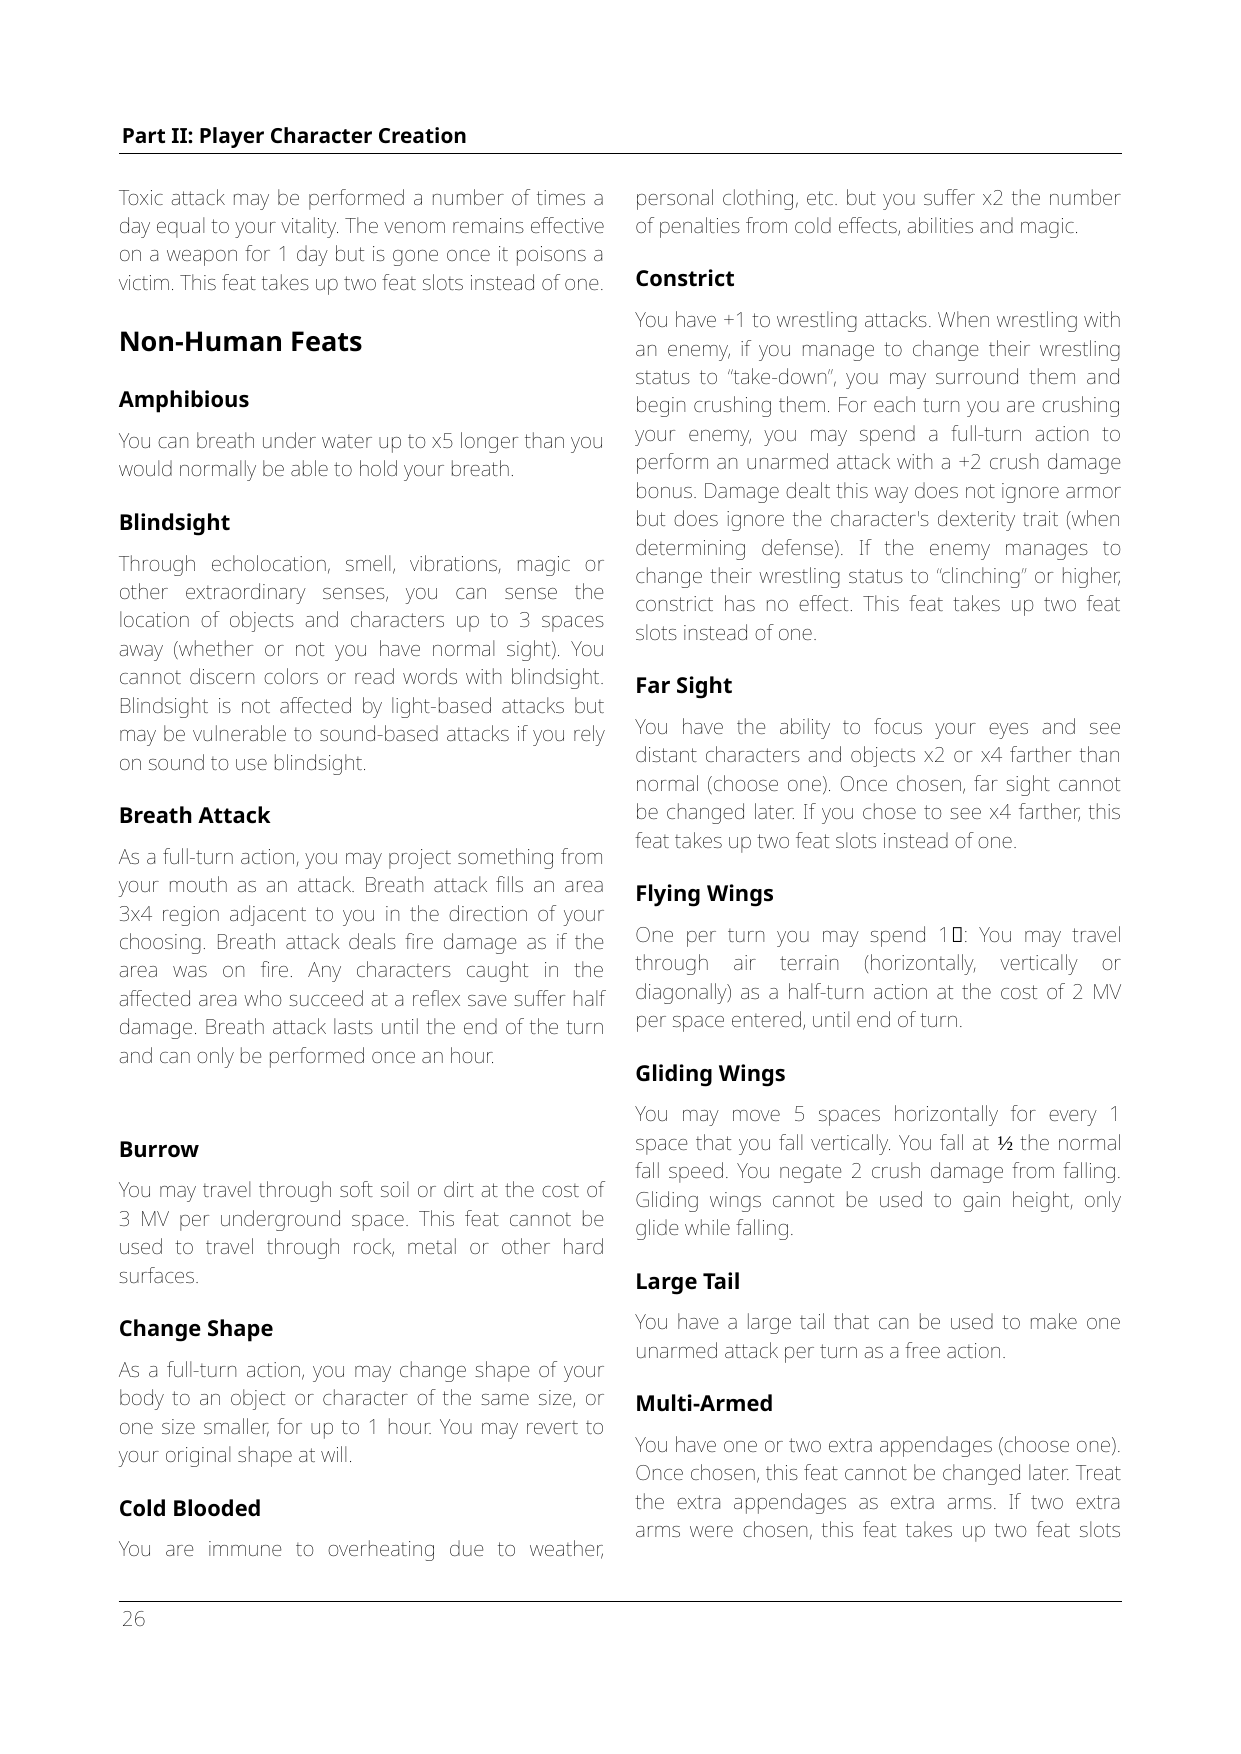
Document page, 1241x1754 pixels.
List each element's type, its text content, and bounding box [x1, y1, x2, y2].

text Through echolocation, smell, vibrations, magic or other extraordinary senses, you can sense the location of objects and characters up to 3 spaces away (whether or not you have normal sight). You cannot discern colors or read words with blindsight. Blindsight is not affected by light-based attacks but may be vulnerable to sound-based attacks if you rely on sound to use blindsight. [118, 549, 605, 776]
text You have +1 to wrestling attacks. When wrestling with an enemy, if you manage to change their wrestling status to “take-down”, you may surround them and begin crushing them. For each turn you are crushing your enemy, you may spend a full-turn action to perform an unarmed attack with a +2 crush damage bonus. Damage dealt this way does not ignore armor but does ignore the character's dexterity trait (when determining defense). If the enemy manages to change their wrestling status to “clinching” or higher, constrict has no effect. This feat takes up two feat slots instead of one. [635, 305, 1122, 646]
text You can breath under water up to x5 longer than you would normally be able to hold your breath. [118, 426, 605, 483]
text Constrict [635, 263, 1122, 293]
text As a full-turn action, you may project something from your mouth as an attack. Breath attack fills an area 3x4 region adjacent to you in the direction of your choosing. Breath attack deals fire damage as if the area was on fire. Any characters caught in the affected area who succeed at a reflex save suffer half damage. Breath attack lasts until the end of the turn and can only be performed once an hour. [118, 842, 605, 1069]
text Burrow [118, 1134, 605, 1163]
text Far Sight [635, 670, 1122, 700]
text One per turn you may spend 1: You may travel through air terrain (horizontally, vertically or diagonally) as a half-turn action at the cost of 2 MV per space entered, until end of turn. [635, 920, 1122, 1034]
text You may move 5 spaces horizontally for every 1 space that you fall vertically. You fall at ½ the normal fall speed. You negate 2 crush damage from falling. Gliding wings cannot be used to gain height, only glide while falling. [635, 1099, 1122, 1242]
subtitle Non-Human Feats [118, 323, 605, 360]
text Amphibious [118, 384, 605, 414]
text As a full-turn action, you may change shape of your body to an object or character of the same size, or one size smaller, for up to 1 hour. You may revert to your original shape at will. [118, 1355, 605, 1469]
text Gliding Wings [635, 1058, 1122, 1088]
text You are immune to overheating due to weather, [118, 1534, 605, 1563]
text You have a large tail that can be used to make one unarmed attack per turn as a free action. [635, 1307, 1122, 1364]
text You may travel through soft soil or dirt at the cost of 3 MV per underground space. This feat cannot be used to travel through rock, metal or other hard surfaces. [118, 1176, 605, 1289]
text Large Tail [635, 1266, 1122, 1296]
text personal clothing, etc. but you suffer x2 the number of penalties from cold effects, abilities and magic. [635, 183, 1122, 239]
text You have the ability to focus your eyes and see distant characters and objects x2 or x4 farther than normal (choose one). Once chosen, far sight cannot be changed later. If you chose to see x4 farther, this feat takes up two feat slots instead of one. [635, 712, 1122, 854]
text Change Shape [118, 1313, 605, 1343]
text Toxic attack may be performed a number of times a day equal to your vitality. The venom remains effective on a weapon for 1 day but is gone once it poisons a victim. This feat takes up two feat slots instead of one. [118, 183, 605, 296]
text Cold Blooded [118, 1493, 605, 1522]
text Breath Attack [118, 800, 605, 830]
text Multi-Armed [635, 1388, 1122, 1418]
text Flying Wings [635, 878, 1122, 908]
text Blindsight [118, 507, 605, 537]
text You have one or two extra appendages (choose one). Once chosen, this feat cannot be changed later. Treat the extra appendages as extra arms. If two extra arms were chosen, this feat takes up two feat slots [635, 1430, 1122, 1544]
